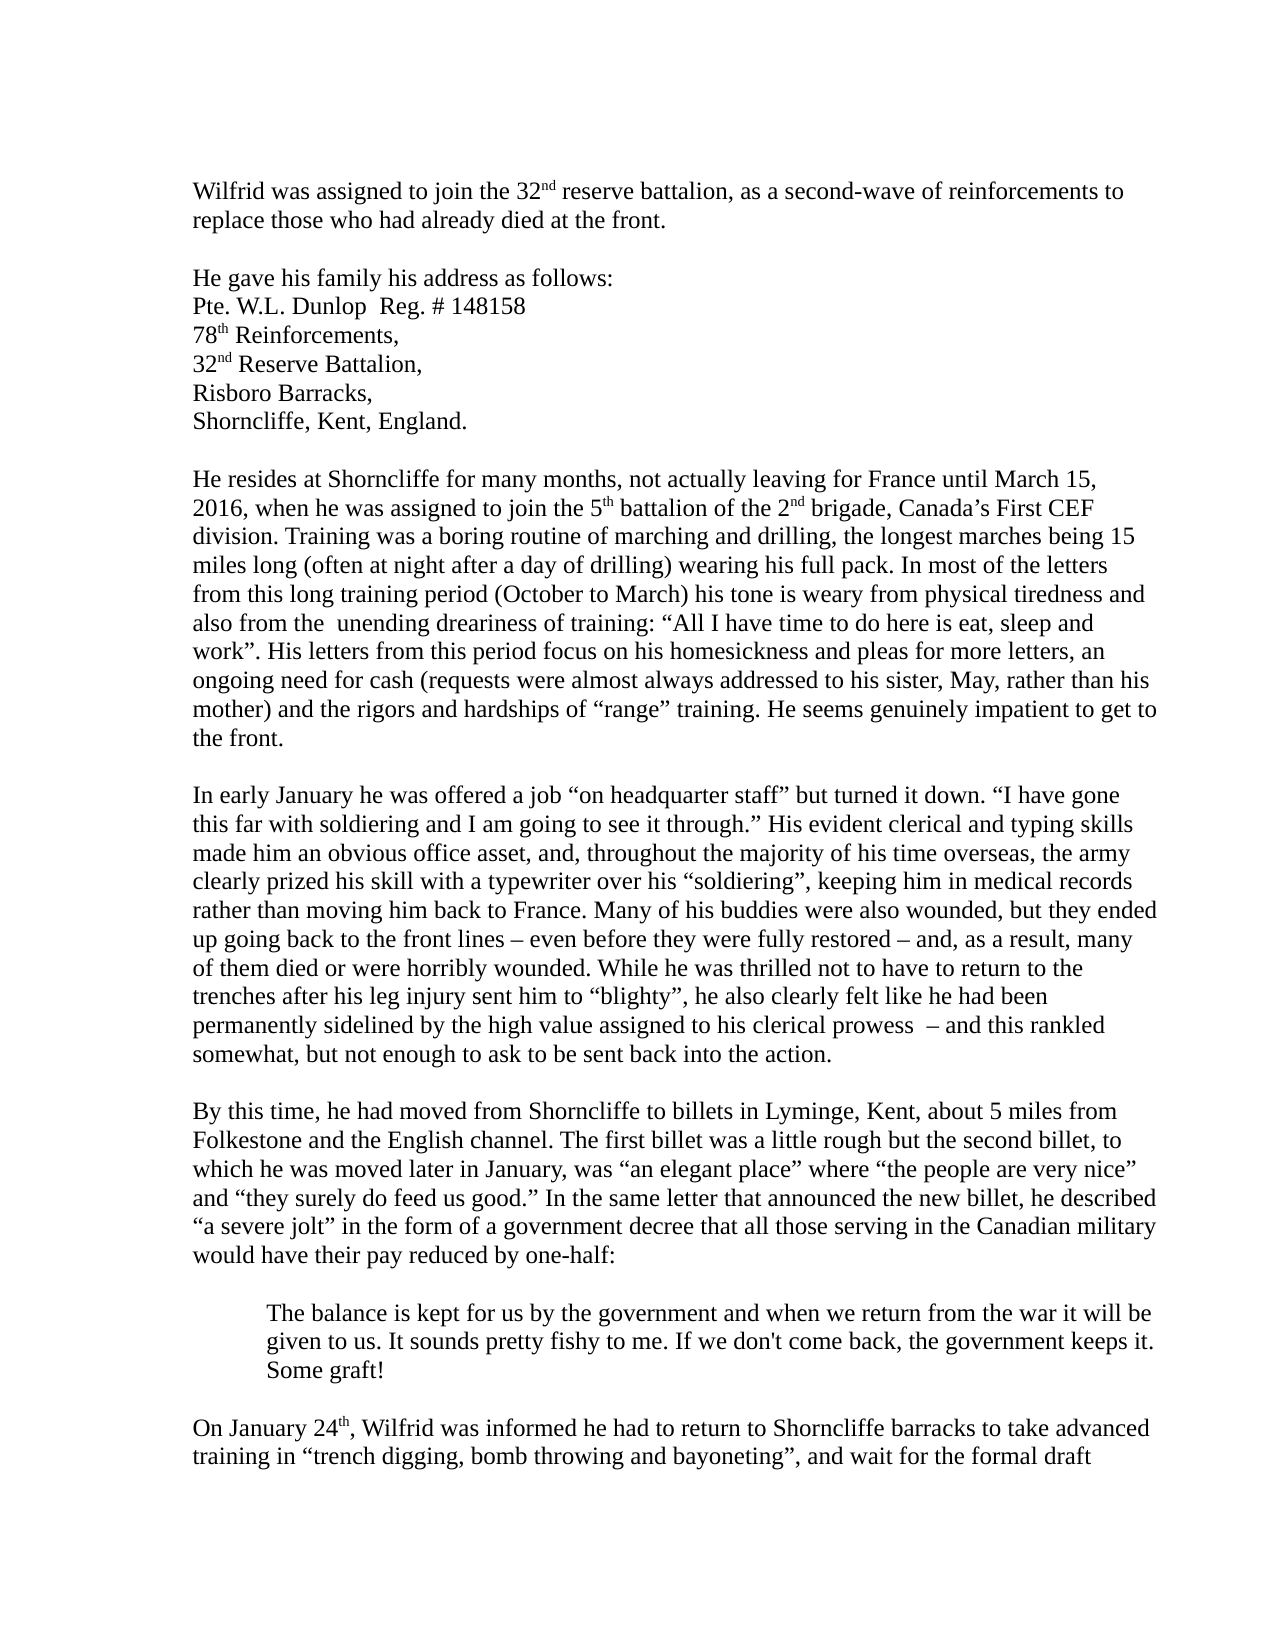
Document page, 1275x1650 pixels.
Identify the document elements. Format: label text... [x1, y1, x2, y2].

text By this time, he had moved from Shorncliffe to billets in Lyminge, Kent, about 5 miles from Folkestone and the English channel. The first billet was a little rough but the second billet, to which he was moved later in January, was “an elegant place” where “the people are very nice” and “they surely do feed us good.” In the same letter that announced the new billet, he described “a severe jolt” in the form of a government decree that all those serving in the Canadian military would have their pay reduced by one-half: [192, 1096, 1158, 1269]
text The balance is kept for us by the government and when we return from the war it will be given to us. It sounds pretty fishy to me. If we don't come back, the government keeps it. Some graft! [192, 1298, 1158, 1384]
text He resides at Shorncliffe for many months, not actually leaving for France until March 15, 2016, when he was assigned to join the 5th battalion of the 2nd brigade, Canada’s First CEF division. Training was a boring routine of marching and drilling, the longest marches being 15 miles long (often at night after a day of drilling) wearing his full pack. In most of the letters from this long training period (October to March) his tone is weary from physical tiredness and also from the unending dreariness of training: “All I have time to do here is eat, sleep and work”. His letters from this period focus on his homesickness and pleas for more letters, an ongoing need for cash (requests were almost always addressed to his sister, May, rather than his mother) and the rigors and hardships of “range” training. He seems genuinely impatient to get to the front. [192, 464, 1158, 751]
text He gave his family his address as follows: [192, 263, 1158, 291]
text 78th Reinforcements, [192, 320, 1158, 349]
text Wilfrid was assigned to join the 32nd reserve battalion, as a second-wave of reinforcements to replace those who had already died at the front. [192, 176, 1158, 234]
text In early January he was offered a job “on headquarter staff” but turned it down. “I have gone this far with soldiering and I am going to see it through.” His evident clerical and typing skills made him an obvious office asset, and, throughout the majority of his time overseas, the army clearly prized his skill with a typewriter over his “soldiering”, keeping him in medical records rather than moving him back to France. Many of his buddies were also wounded, but they ended up going back to the front lines – even before they were fully restored – and, as a result, many of them died or were horribly wounded. While he was thrilled not to have to return to the trenches after his leg injury sent him to “blighty”, he also clearly felt like he had been permanently sidelined by the high value assigned to his clerical prowess – and this rankled somewhat, but not enough to ask to be sent back into the action. [192, 780, 1158, 1068]
text On January 24th, Wilfrid was informed he had to return to Shorncliffe barracks to take advanced training in “trench digging, bomb throwing and bayoneting”, and wait for the formal draft [192, 1413, 1158, 1470]
text Shorncliffe, Kent, England. [192, 406, 1158, 435]
text 32nd Reserve Battalion, [192, 349, 1158, 378]
text Risboro Barracks, [192, 378, 1158, 406]
text Pte. W.L. Dunlop Reg. # 148158 [192, 291, 1158, 320]
